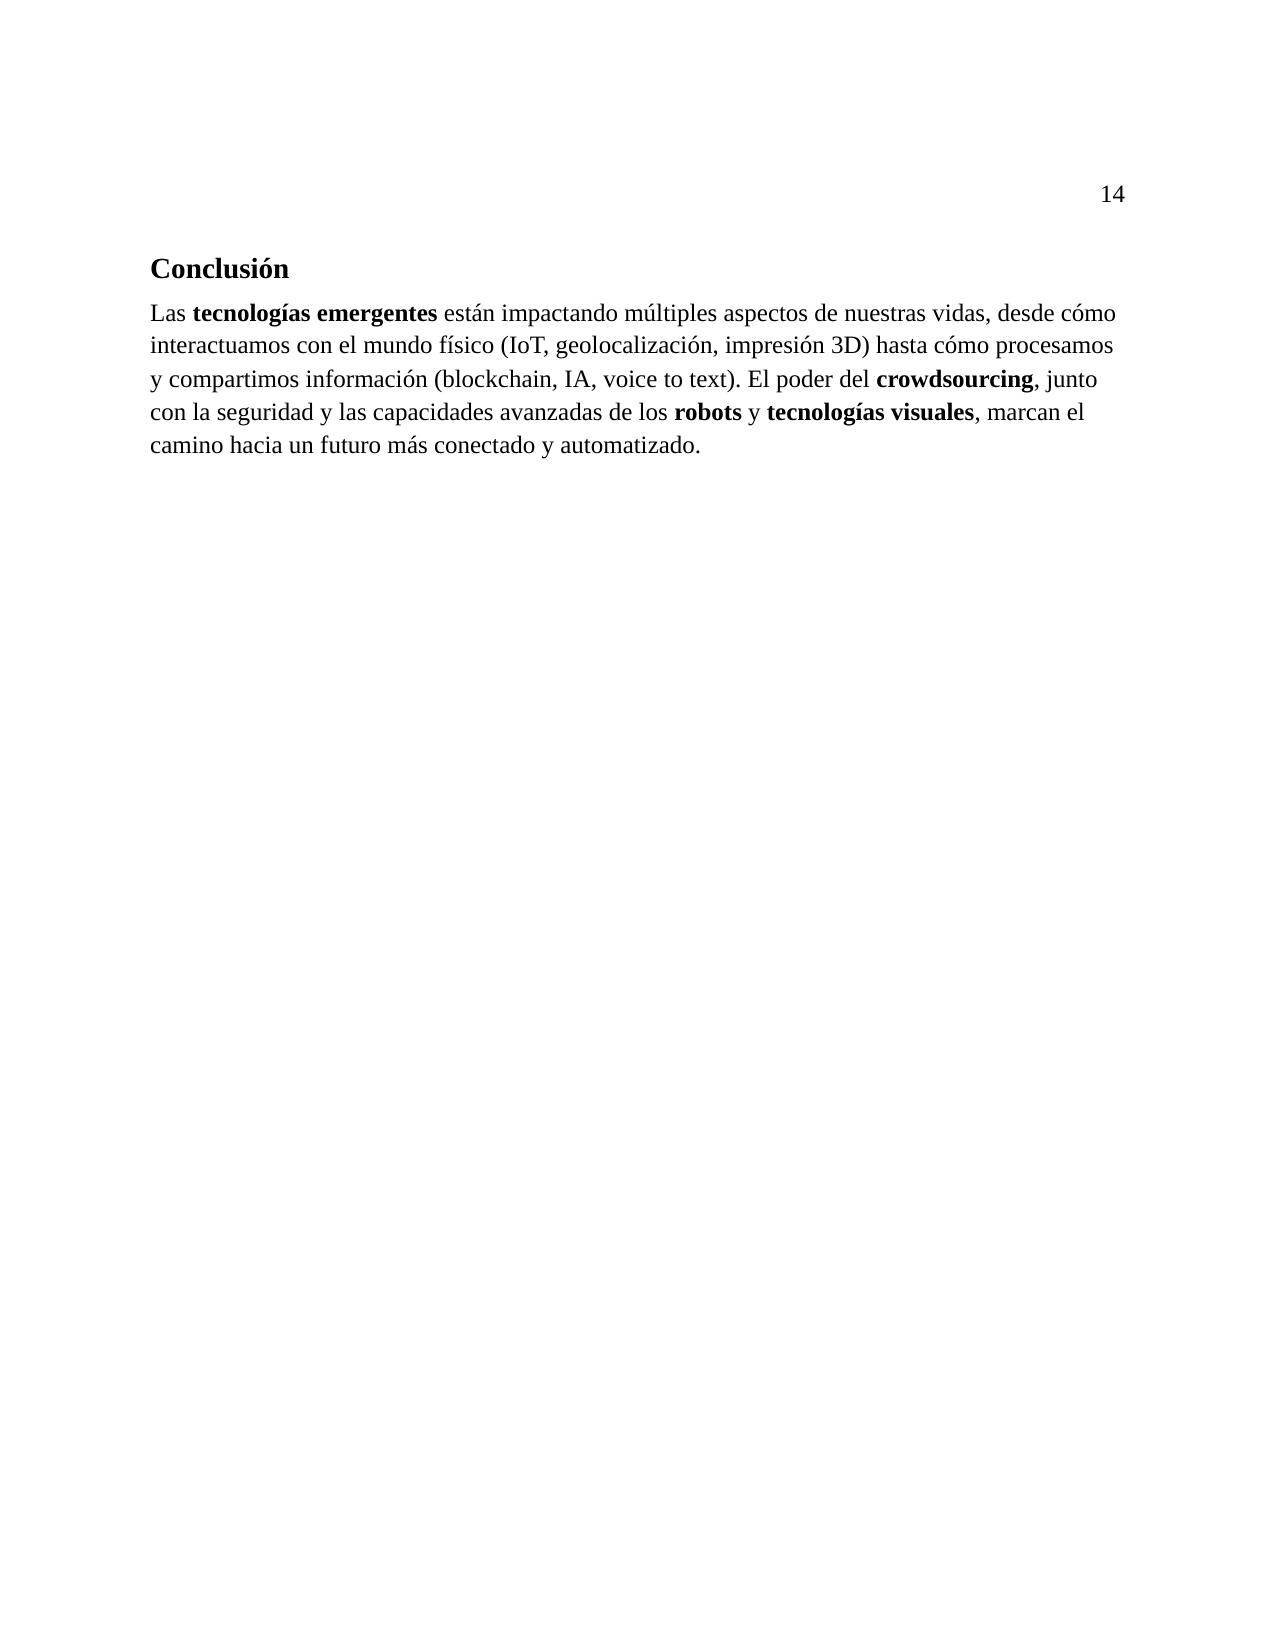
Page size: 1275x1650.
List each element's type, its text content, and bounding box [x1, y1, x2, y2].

subtitle Conclusión [150, 252, 1125, 285]
text Las tecnologías emergentes están impactando múltiples aspectos de nuestras vidas, desde cómo interactuamos con el mundo físico (IoT, geolocalización, impresión 3D) hasta cómo procesamos y compartimos información (blockchain, IA, voice to text). El poder del crowdsourcing, junto con la seguridad y las capacidades avanzadas de los robots y tecnologías visuales, marcan el camino hacia un futuro más conectado y automatizado. [150, 298, 1125, 458]
